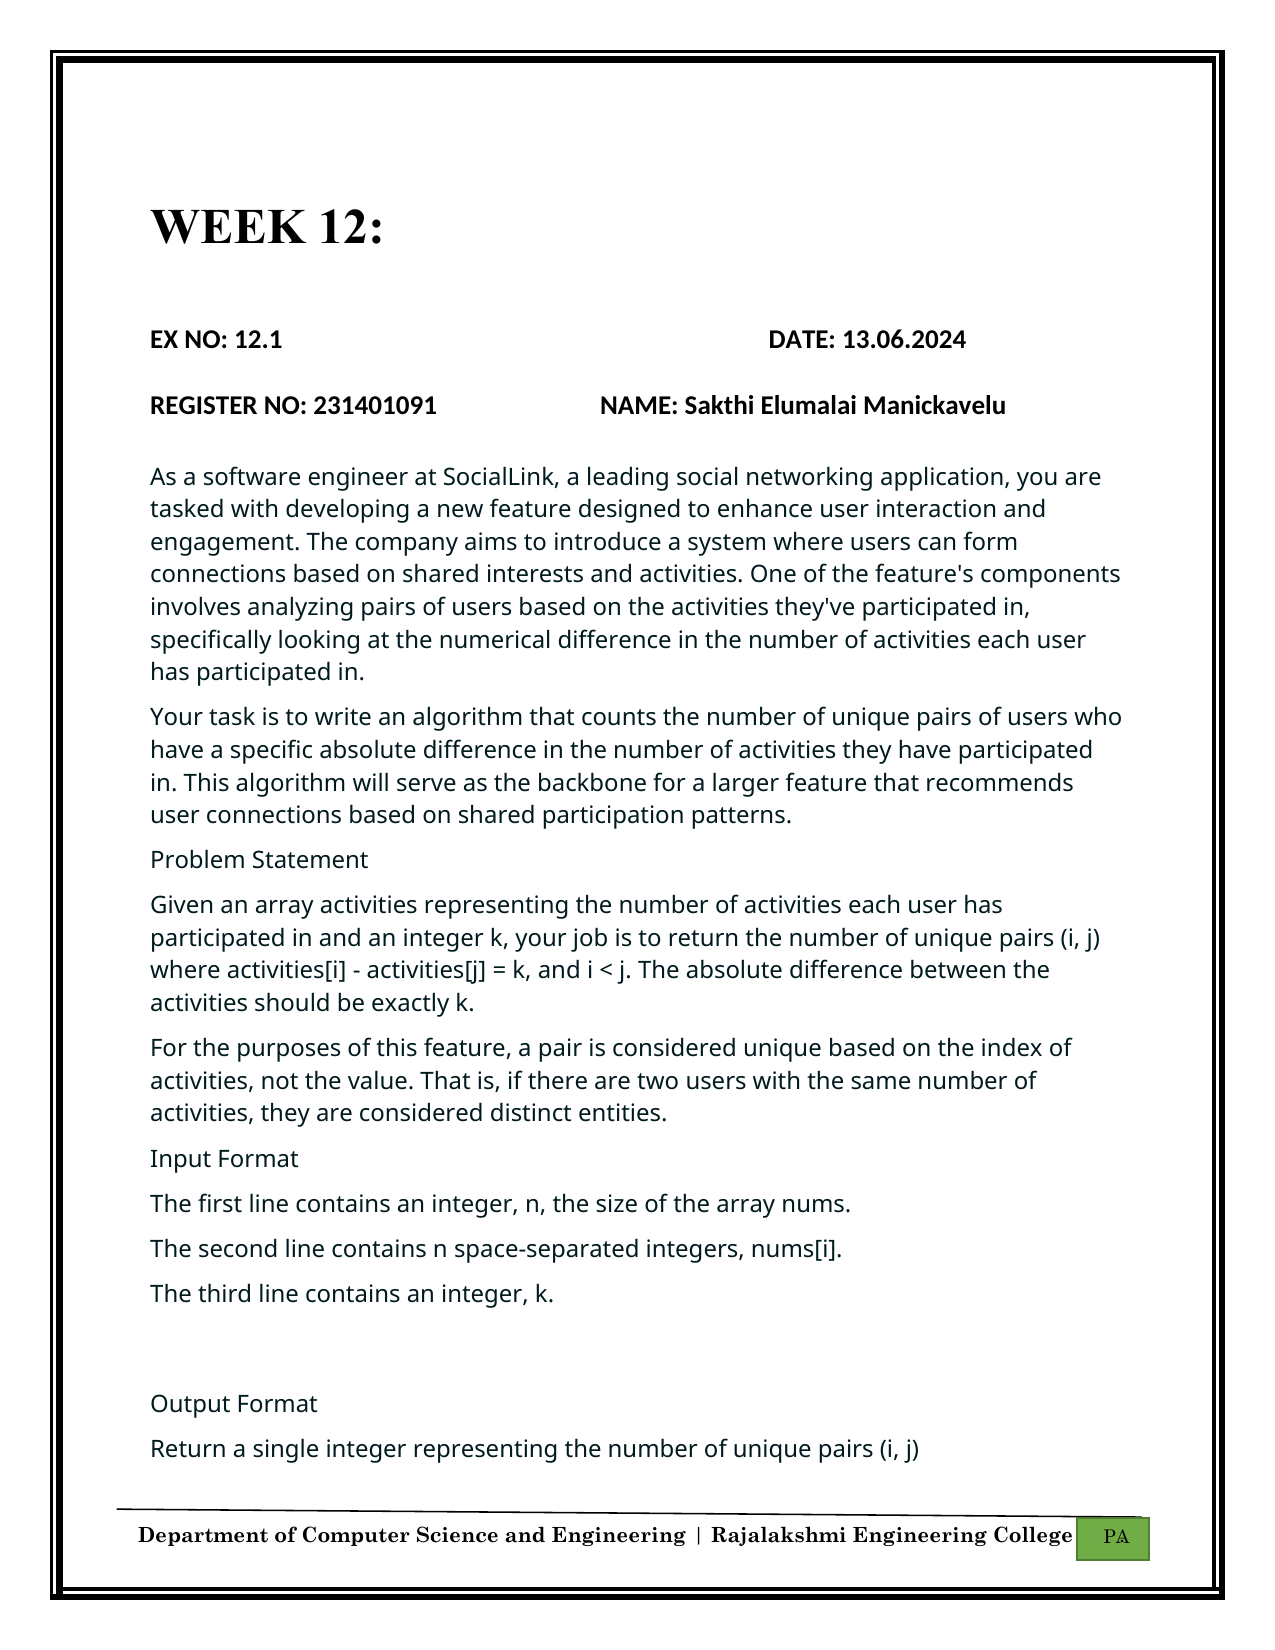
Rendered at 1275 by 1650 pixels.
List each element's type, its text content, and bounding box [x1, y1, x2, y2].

text Given an array activities representing the number of activities each user has participated in and an integer k, your job is to return the number of unique pairs (i, j) where activities[i] - activities[j] = k, and i < j. The absolute difference between the activities should be exactly k. [150, 888, 1125, 1018]
text Problem Statement [150, 843, 1125, 876]
text The second line contains n space-separated integers, nums[i]. [150, 1232, 1125, 1264]
text For the purposes of this feature, a pair is considered unique based on the index of activities, not the value. That is, if there are two users with the same number of activities, they are considered distinct entities. [150, 1031, 1125, 1129]
text Return a single integer representing the number of unique pairs (i, j) [150, 1432, 1125, 1465]
text The third line contains an integer, k. [150, 1277, 1125, 1309]
text Your task is to write an algorithm that counts the number of unique pairs of users who have a specific absolute difference in the number of activities they have participated in. This algorithm will serve as the backbone for a larger feature that recommends user connections based on shared participation patterns. [150, 700, 1125, 831]
text EX NO: 12.1 DATE: 13.06.2024 REGISTER NO: 231401091 NAME: Sakthi Elumalai Manickavelu [150, 322, 1125, 421]
subtitle WEEK 12: [150, 197, 1125, 254]
text The first line contains an integer, n, the size of the array nums. [150, 1186, 1125, 1219]
text As a software engineer at SocialLink, a leading social networking application, you are tasked with developing a new feature designed to enhance user interaction and engagement. The company aims to introduce a system where users can form connections based on shared interests and activities. One of the feature's components involves analyzing pairs of users based on the activities they've participated in, specifically looking at the numerical difference in the number of activities each user has participated in. [150, 459, 1125, 688]
text Output Format [150, 1387, 1125, 1419]
text Input Format [150, 1141, 1125, 1174]
